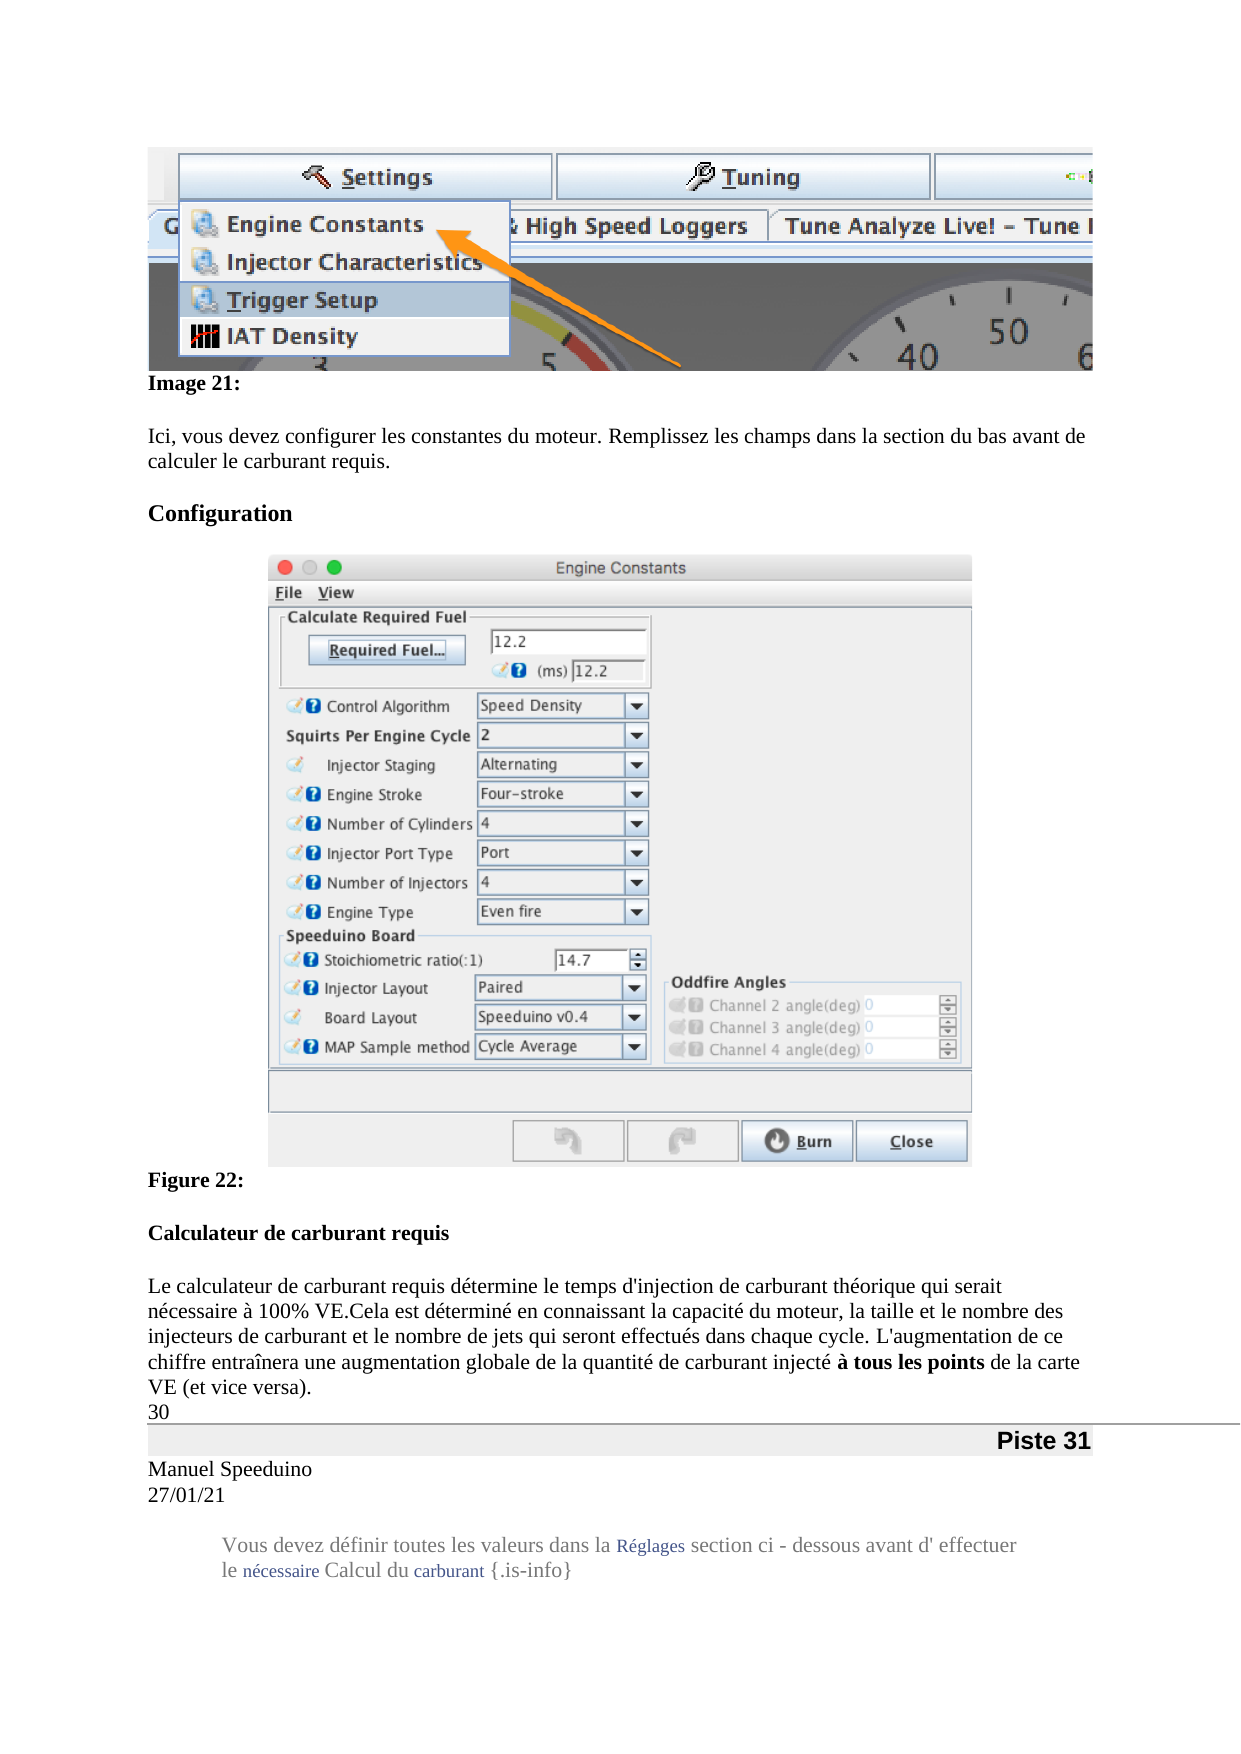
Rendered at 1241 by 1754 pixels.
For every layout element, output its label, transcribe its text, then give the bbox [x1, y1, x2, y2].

text Le calculateur de carburant requis détermine le temps d'injection de carburant théorique qui serait nécessaire à 100% VE.Cela est déterminé en connaissant la capacité du moteur, la taille et le nombre des injecteurs de carburant et le nombre de jets qui seront effectués dans chaque cycle. L'augmentation de ce chiffre entraînera une augmentation globale de la quantité de carburant injecté à tous les points de la carte VE (et vice versa). [148, 1273, 1093, 1399]
text 30 [148, 1399, 1093, 1423]
text Calculateur de carburant requis [148, 1220, 1093, 1245]
text Figure 22: engine.png [148, 1167, 1093, 1192]
text Image 21: TS_8.png [148, 371, 1093, 395]
text Ici, vous devez configurer les constantes du moteur. Remplissez les champs dans la section du bas avant de calculer le carburant requis. [148, 423, 1093, 474]
text Vous devez définir toutes les valeurs dans la Réglages section ci - dessous avant d' effectuer le nécessaire Calcul du carburant {.is-info} [221, 1532, 1093, 1582]
text Configuration [148, 499, 1093, 526]
text Manuel Speeduino [148, 1456, 1093, 1482]
table_header Piste 31 [148, 1425, 1093, 1456]
text 27/01/21 [148, 1482, 1093, 1507]
